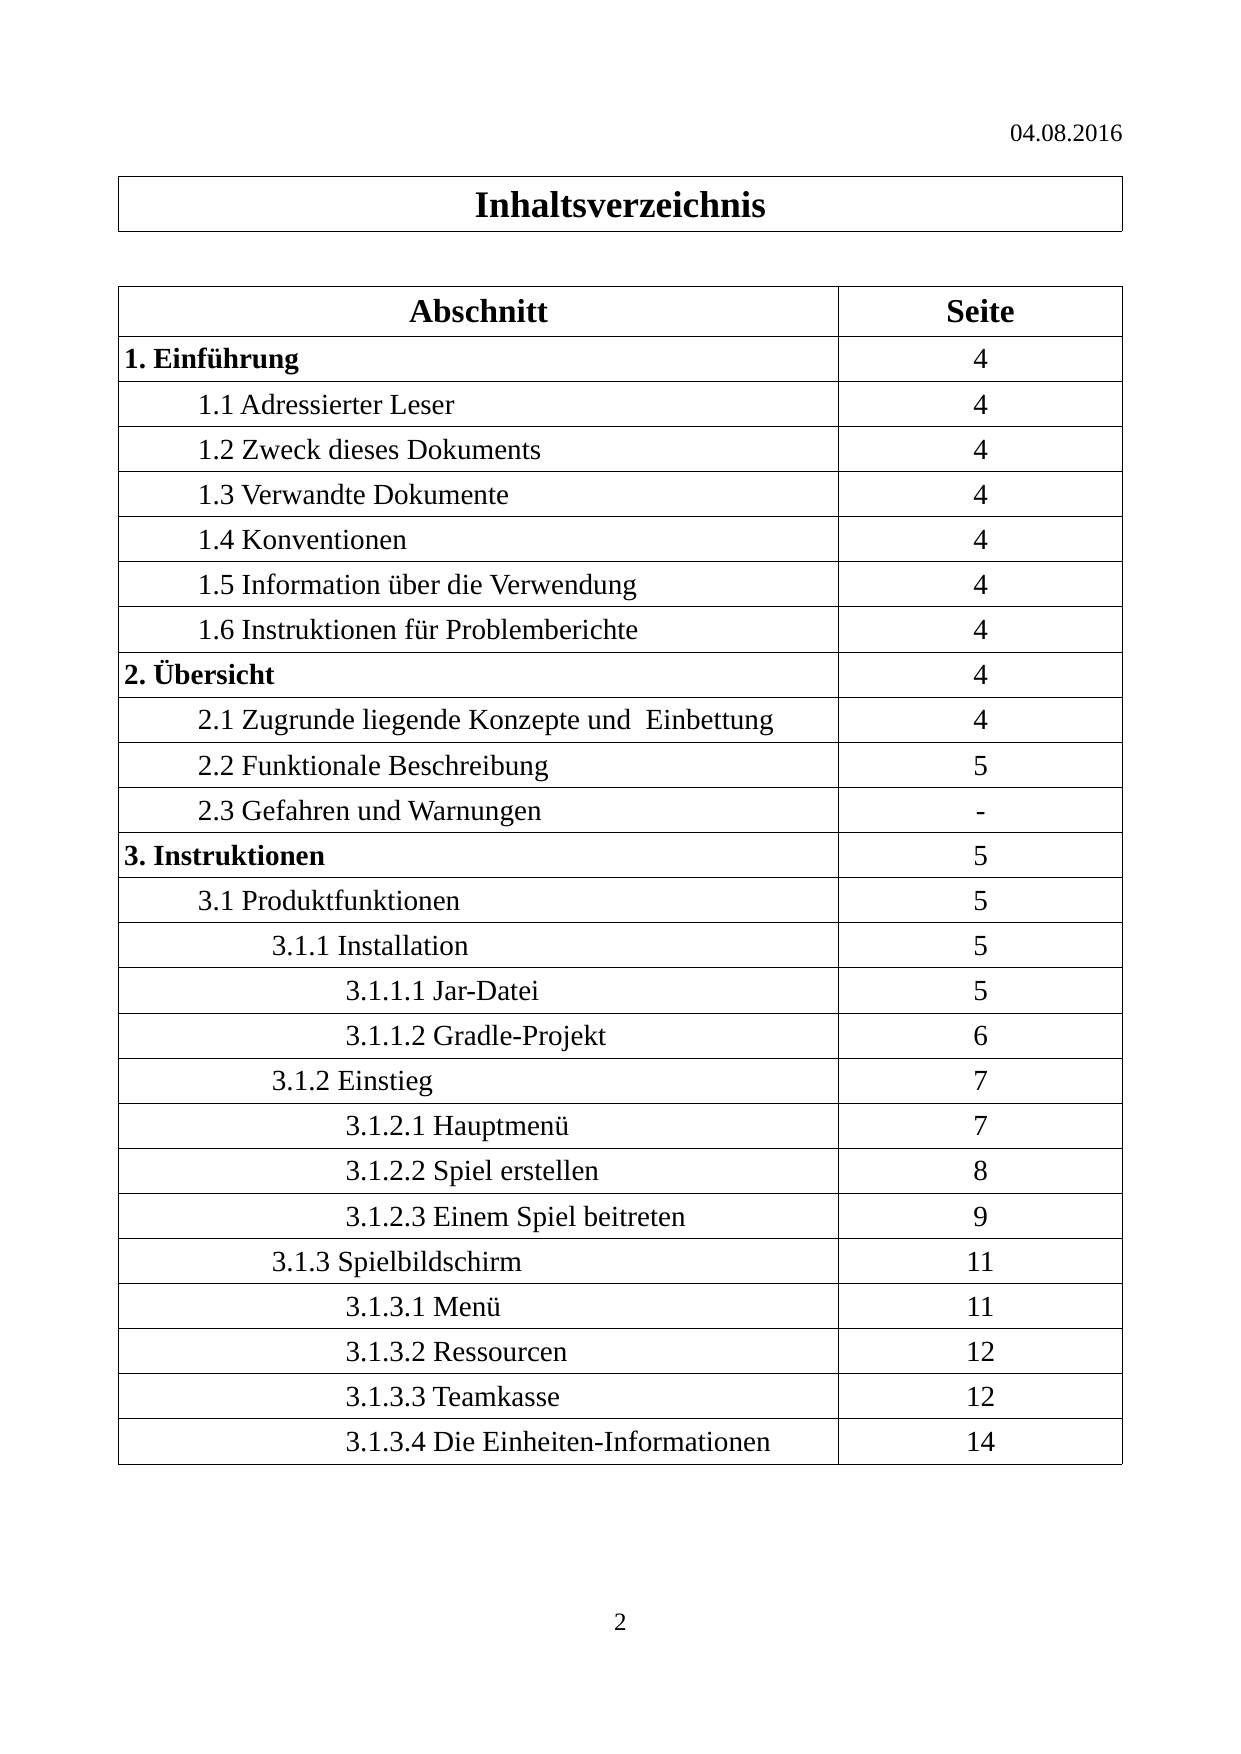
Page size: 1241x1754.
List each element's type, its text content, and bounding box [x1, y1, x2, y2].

table_cell 1.2 Zweck dieses Dokuments [119, 427, 838, 471]
table_cell 2.2 Funktionale Beschreibung [119, 743, 838, 787]
table_cell 3.1.2.1 Hauptmenü [119, 1104, 838, 1148]
table_cell 8 [839, 1149, 1122, 1193]
table_cell 3.1.3.4 Die Einheiten-Informationen [119, 1419, 838, 1463]
table_cell 3.1.1 Installation [119, 923, 838, 967]
table_cell 7 [839, 1059, 1122, 1103]
table_cell 5 [839, 878, 1122, 922]
table_cell 3.1.1.1 Jar-Datei [119, 968, 838, 1012]
table_cell 12 [839, 1329, 1122, 1373]
table_cell 3.1.3.2 Ressourcen [119, 1329, 838, 1373]
table_cell 4 [839, 653, 1122, 697]
table_cell 1.1 Adressierter Leser [119, 382, 838, 426]
table_cell 1.6 Instruktionen für Problemberichte [119, 607, 838, 652]
table_cell 5 [839, 968, 1122, 1012]
table_cell 2.1 Zugrunde liegende Konzepte und Einbettung [119, 698, 838, 742]
table_cell 3.1.1.2 Gradle-Projekt [119, 1014, 838, 1057]
table_cell 1.3 Verwandte Dokumente [119, 472, 838, 516]
table_cell 4 [839, 698, 1122, 742]
table_cell 1.4 Konventionen [119, 517, 838, 561]
table_cell 14 [839, 1419, 1122, 1463]
table_cell 9 [839, 1194, 1122, 1238]
table_cell 6 [839, 1014, 1122, 1057]
table_cell 3.1 Produktfunktionen [119, 878, 838, 922]
table_cell 5 [839, 833, 1122, 877]
table_cell 3.1.3.1 Menü [119, 1284, 838, 1328]
table_cell 3.1.3 Spielbildschirm [119, 1239, 838, 1283]
table_header Seite [839, 287, 1122, 336]
table_cell 1. Einführung [119, 337, 838, 381]
table_cell 5 [839, 923, 1122, 967]
table_header Abschnitt [119, 287, 838, 336]
table_cell 4 [839, 517, 1122, 561]
table_cell 3.1.2.2 Spiel erstellen [119, 1149, 838, 1193]
table_cell 11 [839, 1284, 1122, 1328]
table_cell 1.5 Information über die Verwendung [119, 562, 838, 606]
table_cell 4 [839, 427, 1122, 471]
table_cell 2. Übersicht [119, 653, 838, 697]
table_cell 4 [839, 337, 1122, 381]
table_cell 4 [839, 382, 1122, 426]
table_cell 4 [839, 607, 1122, 652]
table_cell 12 [839, 1374, 1122, 1418]
table_cell 4 [839, 472, 1122, 516]
table_cell 3.1.2 Einstieg [119, 1059, 838, 1103]
table_cell 7 [839, 1104, 1122, 1148]
table_header Inhaltsverzeichnis [119, 177, 1122, 231]
table_cell 2.3 Gefahren und Warnungen [119, 788, 838, 832]
table_cell 4 [839, 562, 1122, 606]
table_cell 3.1.3.3 Teamkasse [119, 1374, 838, 1418]
table_cell 3. Instruktionen [119, 833, 838, 877]
table_cell 3.1.2.3 Einem Spiel beitreten [119, 1194, 838, 1238]
table_cell - [839, 788, 1122, 832]
table_cell 11 [839, 1239, 1122, 1283]
table_cell 5 [839, 743, 1122, 787]
